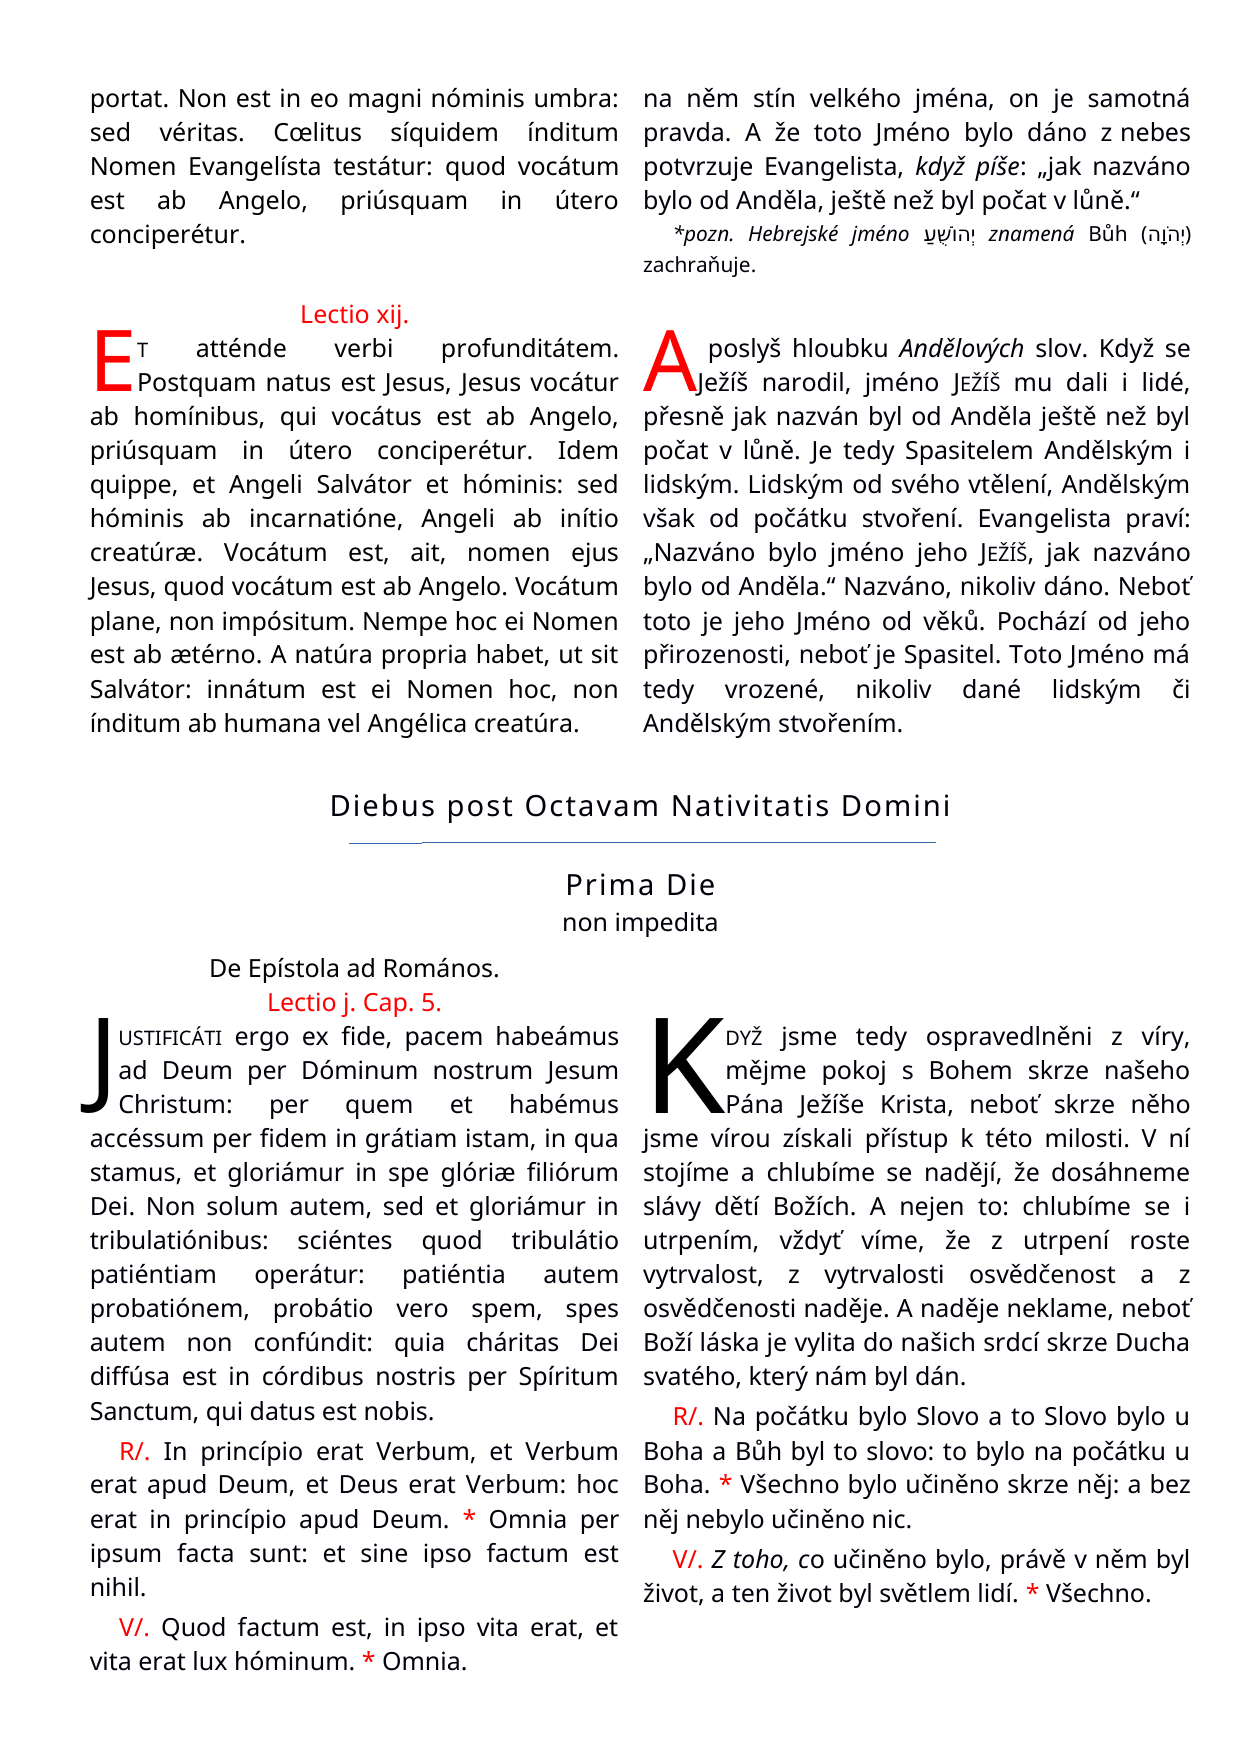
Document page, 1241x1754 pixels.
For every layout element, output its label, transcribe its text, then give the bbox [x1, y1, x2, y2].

table_cell Když jsme tedy ospravedlněni z víry, mějme pokoj s Bohem skrze našeho Pána Ježíše Krista, neboť skrze něho jsme vírou získali přístup k této milosti. V ní stojíme a chlubíme se nadějí, že dosáhneme slávy dětí Božích. A nejen to: chlubíme se i utrpením, vždyť víme, že z utrpení roste vytrvalost, z vytrvalosti osvědčenost a z osvědčenosti naděje. A naděje neklame, neboť Boží láska je vylita do našich srdcí skrze Ducha svatého, který nám byl dán. R/. Na počátku bylo Slovo a to Slovo bylo u Boha a Bůh byl to slovo: to bylo na počátku u Boha. * Všechno bylo učiněno skrze něj: a bez něj nebylo učiněno nic. V/. Z toho, co učiněno bylo, právě v něm byl život, a ten život byl světlem lidí. * Všechno. [631, 944, 1203, 1683]
table_cell Lectio xij. Et atténde verbi profunditátem. Postquam natus est Jesus, Jesus vocátur ab homínibus, qui vocátus est ab Angelo, priúsquam in útero conciperétur. Idem quippe, et Angeli Salvátor et hóminis: sed hóminis ab incarnatióne, Angeli ab inítio creatúræ. Vocátum est, ait, nomen ejus Jesus, quod vocátum est ab Angelo. Vocátum plane, non impósitum. Nempe hoc ei Nomen est ab ætérno. A natúra propria habet, ut sit Salvátor: innátum est ei Nomen hoc, non índitum ab humana vel Angélica creatúra. [78, 291, 631, 779]
table_cell portat. Non est in eo magni nóminis umbra: sed véritas. Cœlitus síquidem índitum Nomen Evangelísta testátur: quod vocátum est ab Angelo, priúsquam in útero conciperétur. [78, 74, 631, 291]
table_cell A poslyš hloubku Andělových slov. Když se Ježíš narodil, jméno Ježíš mu dali i lidé, přesně jak nazván byl od Anděla ještě než byl počat v lůně. Je tedy Spasitelem Andělským i lidským. Lidským od svého vtělení, Andělským však od počátku stvoření. Evan­gelista praví: „Nazváno bylo jméno jeho Ježíš, jak nazváno bylo od Anděla.“ Nazváno, nikoliv dáno. Neboť toto je jeho Jméno od věků. Pochází od jeho přirozenosti, neboť je Spasitel. Toto Jméno má tedy vrozené, nikoliv dané lidským či Andělským stvořením. [631, 291, 1203, 779]
table_cell De Epístola ad Romános. Lectio j. Cap. 5. Justificáti ergo ex fide, pacem habeámus ad Deum per Dóminum nostrum Jesum Christum: per quem et habémus accéssum per fidem in grátiam istam, in qua stamus, et gloriámur in spe glóriæ filiórum Dei. Non solum autem, sed et gloriámur in tribulatiónibus: sciéntes quod tribulátio patiéntiam operátur: patiéntia autem probatiónem, probátio vero spem, spes autem non confúndit: quia cháritas Dei diffúsa est in córdibus nostris per Spíritum Sanctum, qui datus est nobis. R/. In princípio erat Verbum, et Verbum erat apud Deum, et Deus erat Verbum: hoc erat in princípio apud Deum. * Omnia per ipsum facta sunt: et sine ipso factum est nihil. V/. Quod factum est, in ipso vita erat, et vita erat lux hóminum. * Omnia. [78, 944, 631, 1683]
table_cell Byl obřezán jako pravý syn Abrahamův. Dostal jméno Ježíš* jako pravý syn Boží. Avšak na rozdíl od předků, tento můj Ježíš nemá jméno prázdné a bez významu. Neulpívá na něm stín velkého jména, on je samotná pravda. A že toto Jméno bylo dáno z nebes potvrzuje Evangelista, když píše: „jak nazváno bylo od Anděla, ještě než byl počat v lůně.“ *pozn. Hebrejské jméno יְהוֹשֻׁעַ‎ znamená Bůh (יְהֹוָה‎) zachraňuje. [631, 74, 1203, 291]
table_cell Diebus post Octavam Nativitatis Domini Prima Die non impedita [78, 779, 1203, 944]
